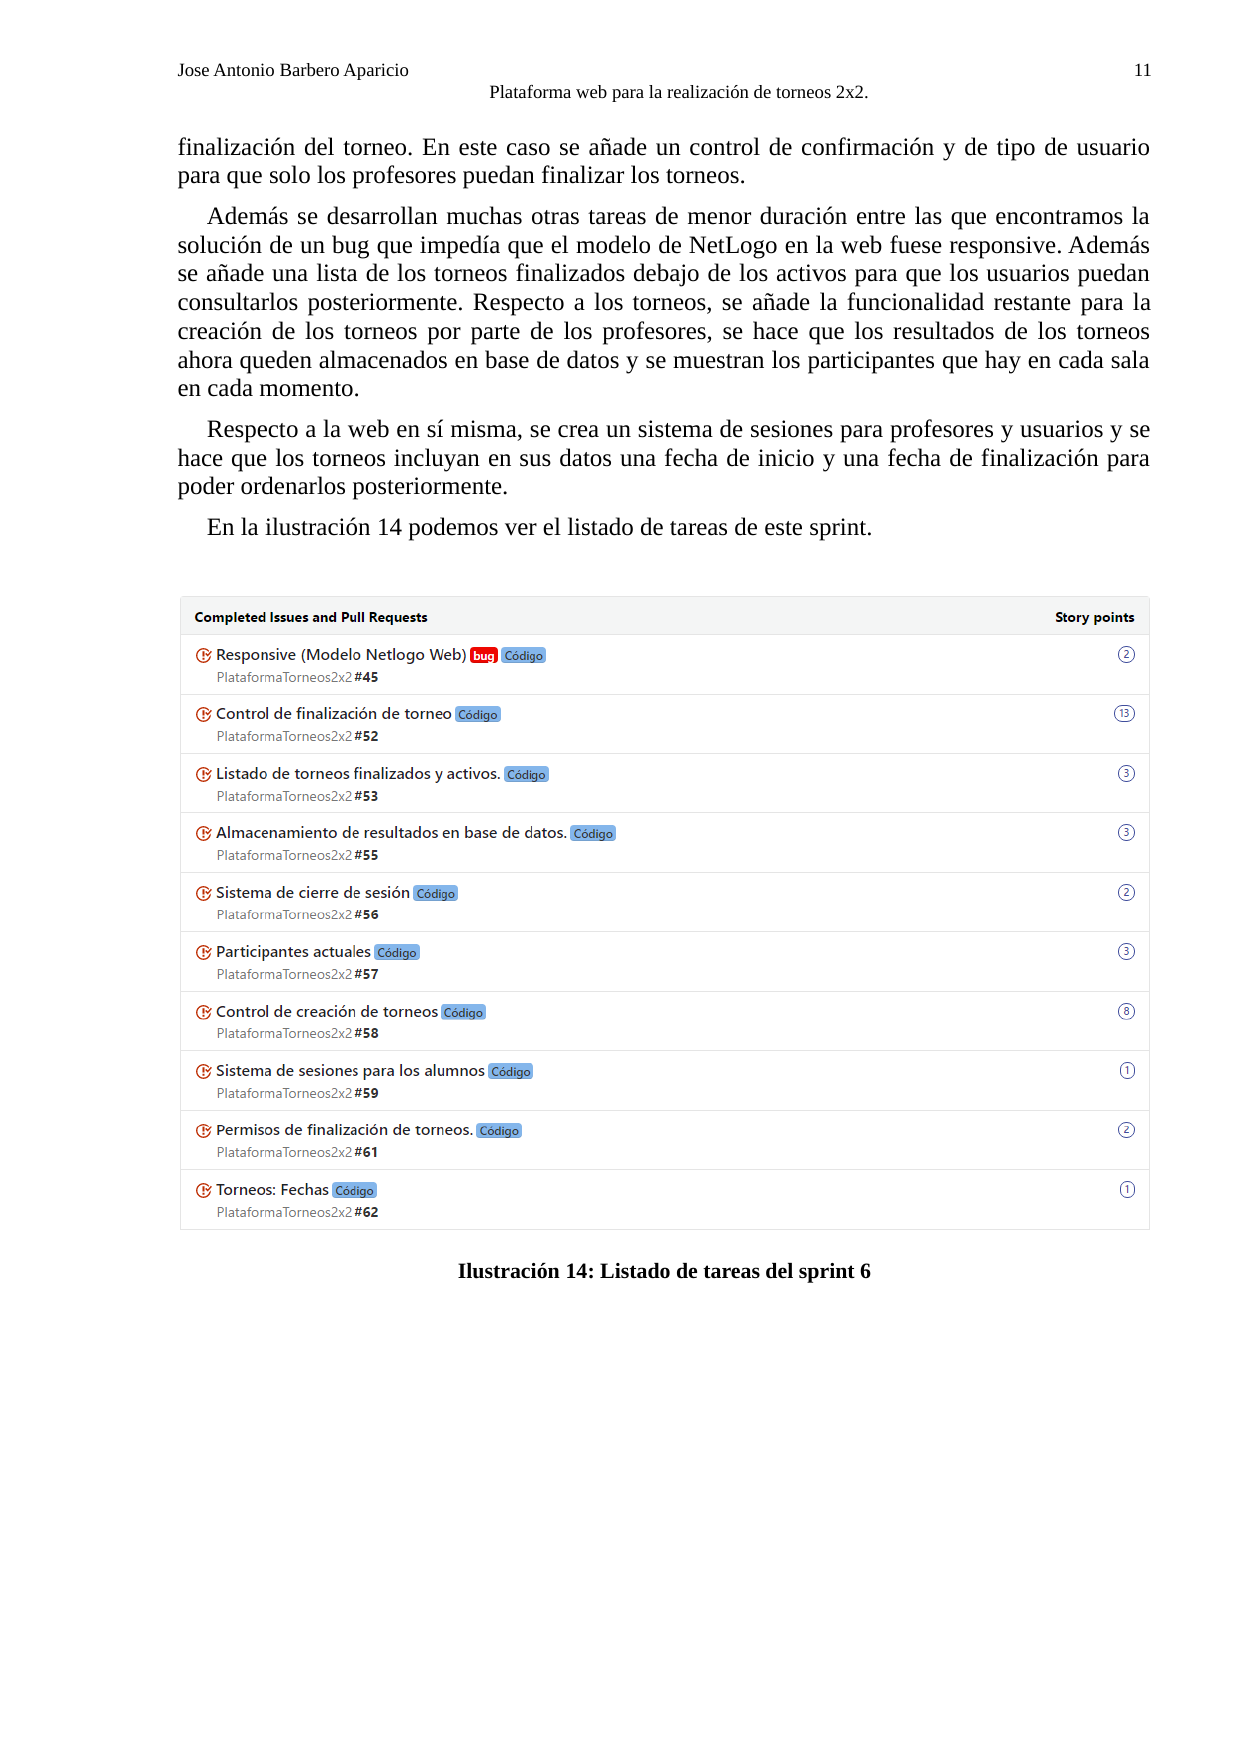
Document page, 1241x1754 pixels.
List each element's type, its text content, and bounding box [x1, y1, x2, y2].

text finalización del torneo. En este caso se añade un control de confirmación y de tipo de usuario para que solo los profesores puedan finalizar los torneos. [177, 132, 1152, 189]
text Además se desarrollan muchas otras tareas de menor duración entre las que encontramos la solución de un bug que impedía que el modelo de NetLogo en la web fuese responsive. Además se añade una lista de los torneos finalizados debajo de los activos para que los usuarios puedan consultarlos posteriormente. Respecto a los torneos, se añade la funcionalidad restante para la creación de los torneos por parte de los profesores, se hace que los resultados de los torneos ahora queden almacenados en base de datos y se muestran los participantes que hay en cada sala en cada momento. [177, 201, 1152, 402]
text Respecto a la web en sí misma, se crea un sistema de sesiones para profesores y usuarios y se hace que los torneos incluyan en sus datos una fecha de inicio y una fecha de finalización para poder ordenarlos posteriormente. [177, 414, 1152, 500]
text Ilustración 14: Listado de tareas del sprint 6 [177, 1233, 1152, 1283]
picture [177, 593, 1152, 1233]
text En la ilustración 14 podemos ver el listado de tareas de este sprint. [177, 512, 1152, 541]
